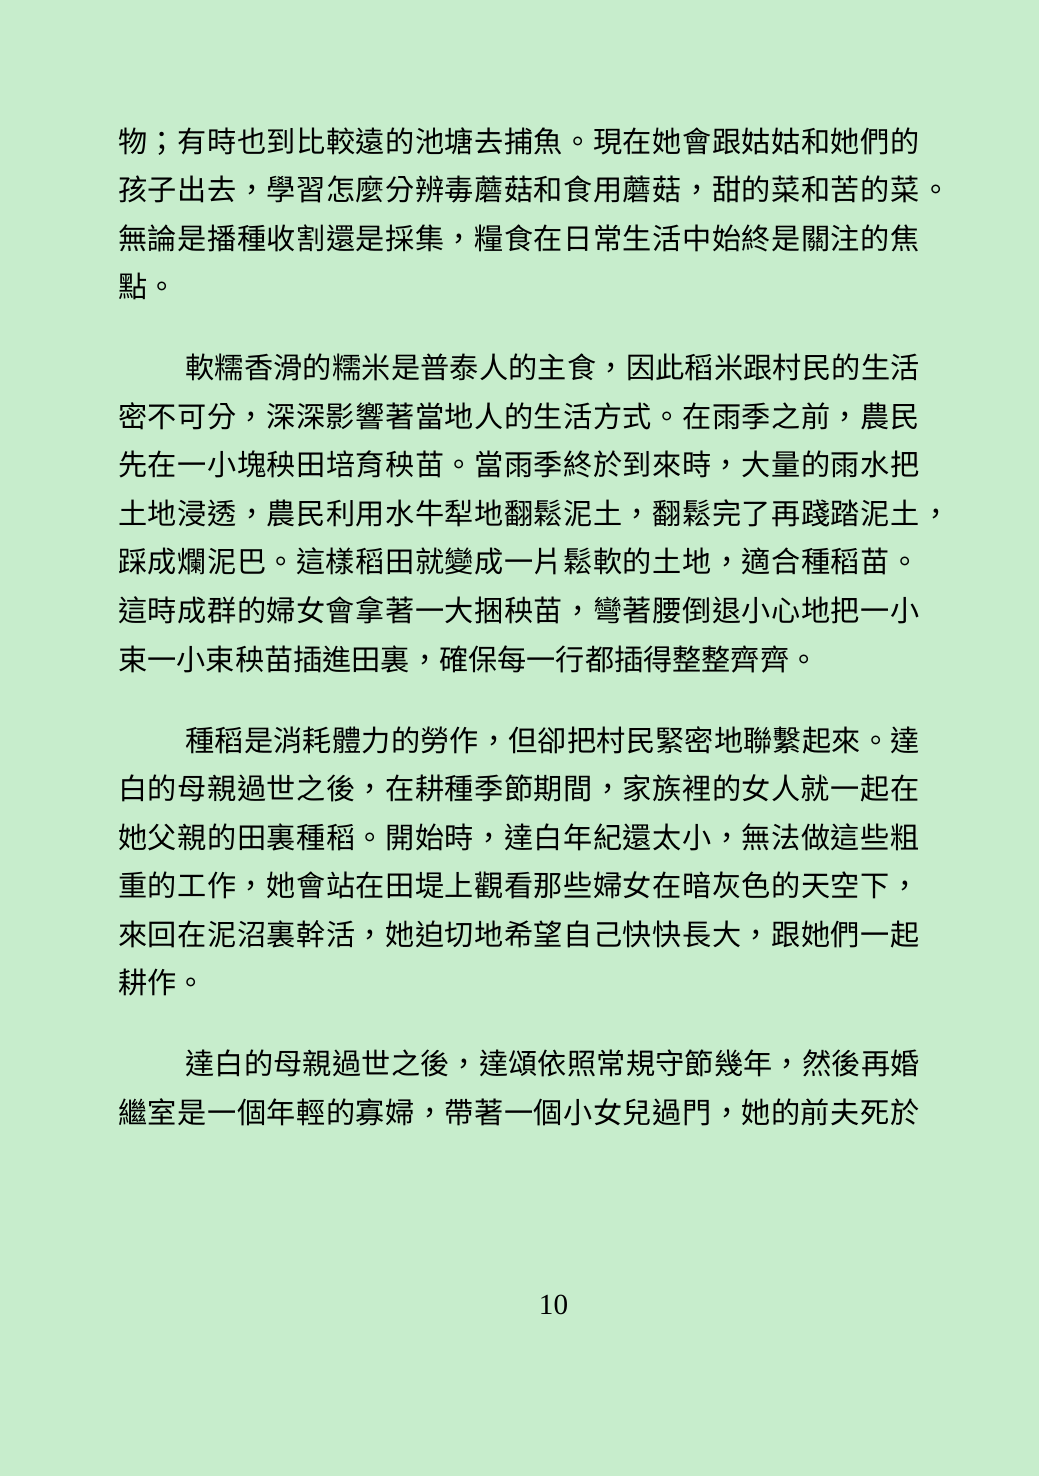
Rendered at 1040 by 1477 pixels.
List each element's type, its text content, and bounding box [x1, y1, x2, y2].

text 軟糯香滑的糯米是普泰人的主食，因此稻米跟村民的生活密不可分，深深影響著當地人的生活方式。在雨季之前，農民先在一小塊秧田培育秧苗。當雨季終於到來時，大量的雨水把土地浸透，農民利用水牛犁地翻鬆泥土，翻鬆完了再踐踏泥土，踩成爛泥巴。這樣稻田就變成一片鬆軟的土地，適合種稻苗。這時成群的婦女會拿著一大捆秧苗，彎著腰倒退小心地把一小束一小束秧苗插進田裏，確保每一行都插得整整齊齊。 [118, 345, 921, 678]
text 種稻是消耗體力的勞作，但卻把村民緊密地聯繫起來。達白的母親過世之後，在耕種季節期間，家族裡的女人就一起在她父親的田裏種稻。開始時，達白年紀還太小，無法做這些粗重的工作，她會站在田堤上觀看那些婦女在暗灰色的天空下，來回在泥沼裏幹活，她迫切地希望自己快快長大，跟她們一起耕作。 [118, 717, 921, 1002]
text 達白的母親過世之後，達頌依照常規守節幾年，然後再婚。繼室是一個年輕的寡婦，帶著一個小女兒過門，她的前夫死於瘟疫。在那個時代，鄉下經常爆發瘟疫，造成巨大的破壞，給本已艱辛的生活帶來更多的苦難。 [118, 1041, 921, 1132]
text 經過一段時間的磨練，達白適應了這些體力勞務。每一樣細活都需要花費很大的工夫才能掌握竅門，她小小年紀就熟悉各種各樣工作。除了打理家裏的雜務，她會去稻田或靠近森林邊工作，這些粗工也需要不同的技能和知識才做得好。達白的母親生前經常帶著她到附近的山裡，採野菜野果之類可吃的植物；有時也到比較遠的池塘去捕魚。現在她會跟姑姑和她們的孩子出去，學習怎麼分辨毒蘑菇和食用蘑菇，甜的菜和苦的菜。無論是播種收割還是採集，糧食在日常生活中始終是關注的焦點。 [118, 118, 921, 306]
